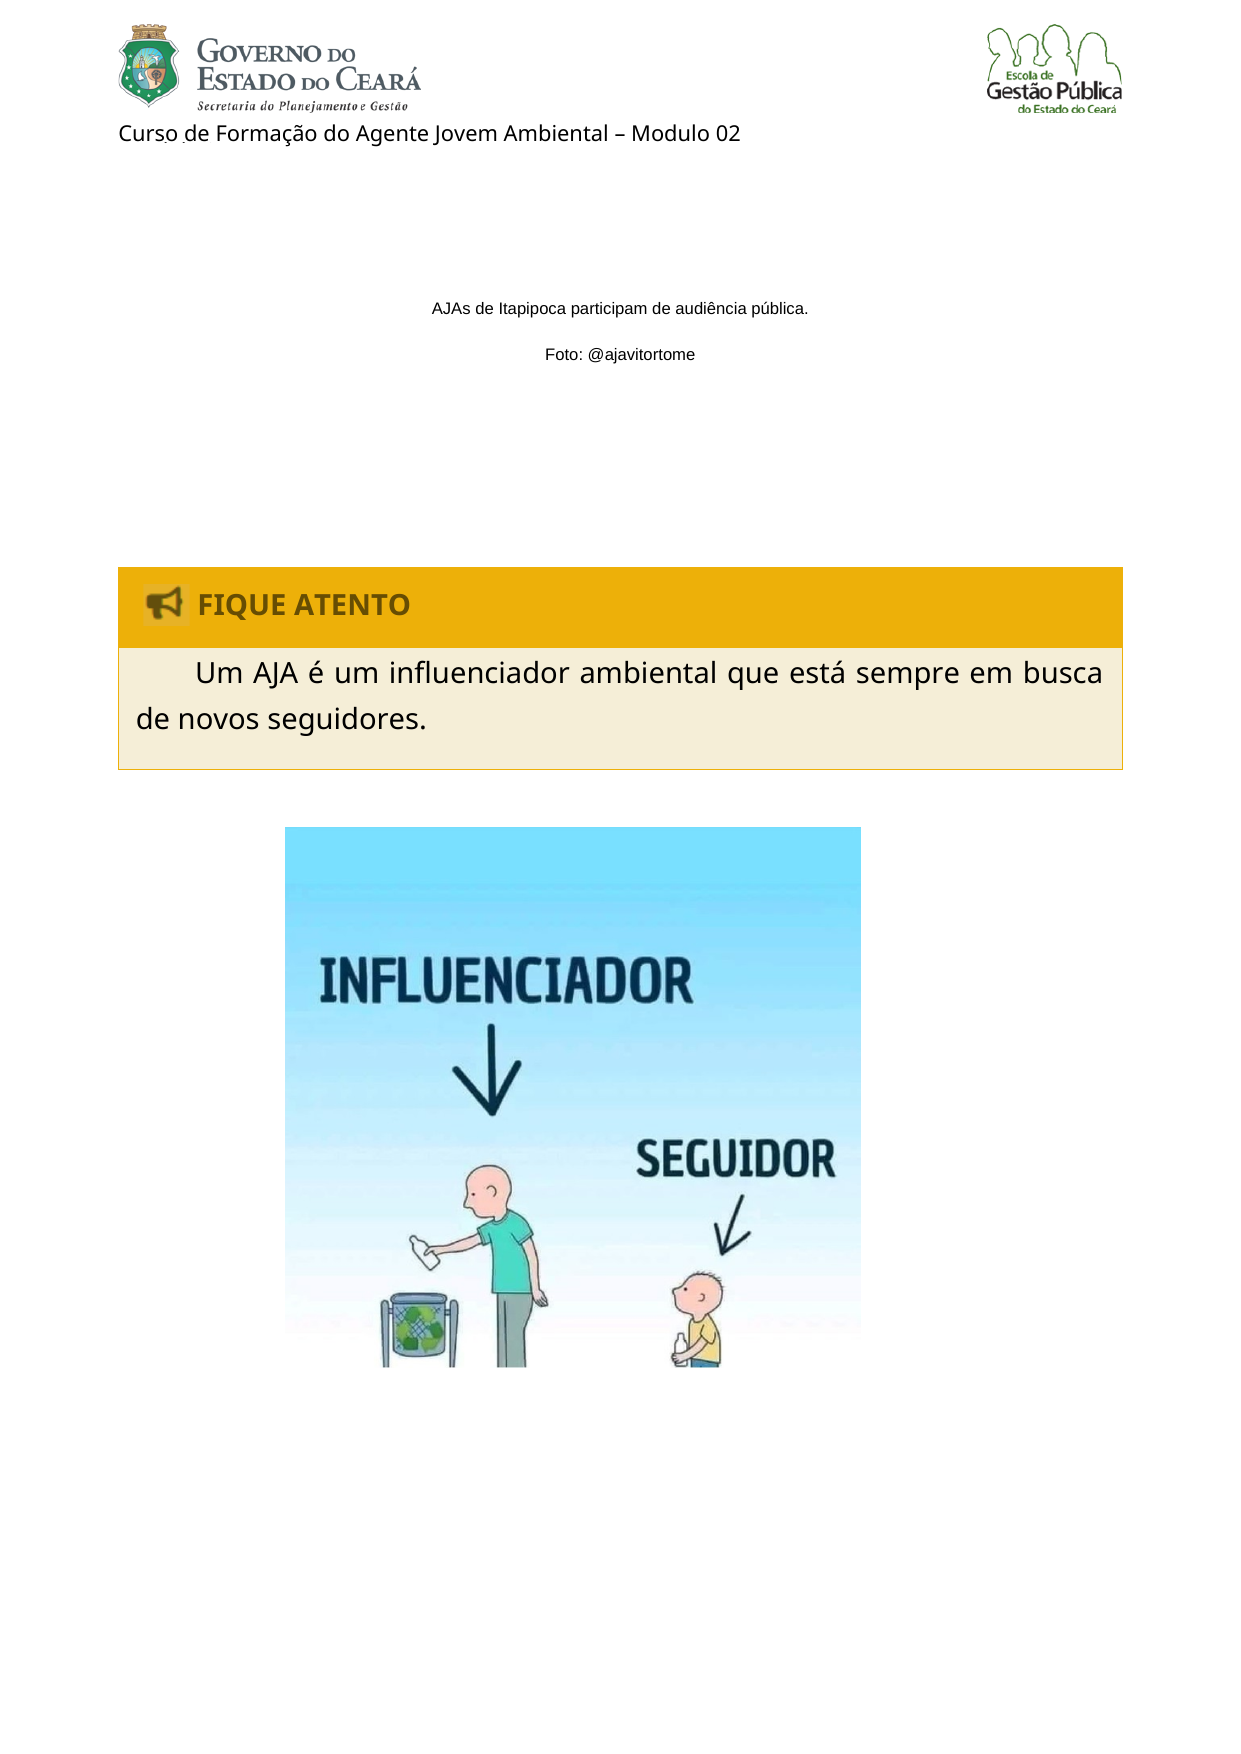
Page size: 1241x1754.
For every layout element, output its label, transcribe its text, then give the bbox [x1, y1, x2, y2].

picture [143, 584, 190, 626]
picture [285, 827, 861, 1368]
table_header FIQUE ATENTO [119, 568, 1122, 647]
text AJAs de Itapipoca participam de audiência pública. [118, 283, 1122, 318]
picture [118, 24, 1122, 113]
text Foto: @ajavitortome [118, 318, 1122, 363]
table_cell Um AJA é um influenciador ambiental que está sempre em busca de novos seguidores. [119, 648, 1122, 769]
